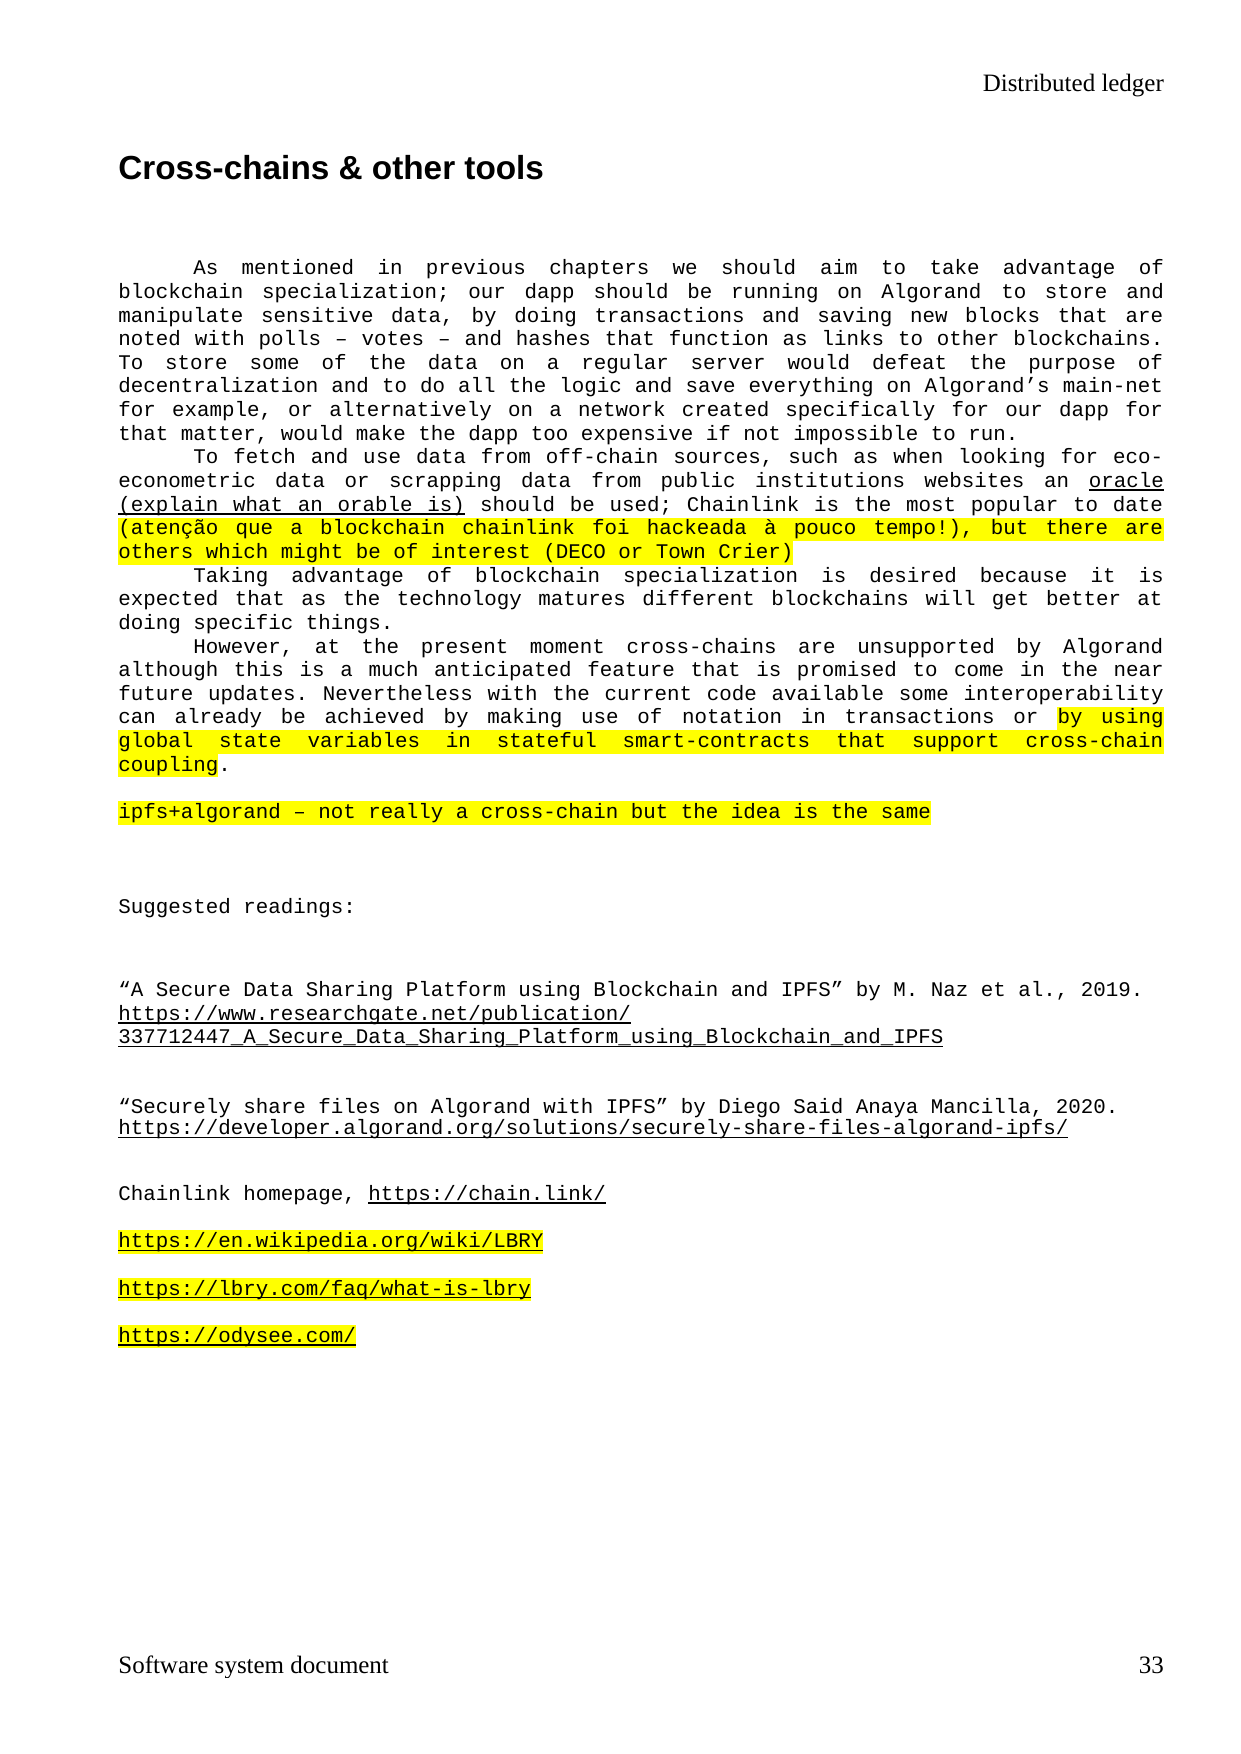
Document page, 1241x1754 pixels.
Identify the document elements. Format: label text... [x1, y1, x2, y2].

text “Securely share files on Algorand with IPFS” by Diego Said Anaya Mancilla, 2020. [118, 1097, 1164, 1118]
subtitle Cross-chains & other tools [118, 148, 1164, 186]
text “A Secure Data Sharing Platform using Blockchain and IPFS” by M. Naz et al., 2019. [118, 979, 1164, 1003]
text Suggested readings: [118, 896, 1164, 919]
text https://lbry.com/faq/what-is-lbry [118, 1277, 1164, 1301]
text Chainlink homepage, https://chain.link/ [118, 1183, 1164, 1207]
text To fetch and use data from off-chain sources, such as when looking for eco-econometric data or scrapping data from public institutions websites an oracle (explain what an orable is) should be used; Chainlink is the most popular to date (atenção que a blockchain chainlink foi hackeada à pouco tempo!), but there are others which might be of interest (DECO or Town Crier) [118, 446, 1164, 565]
text https://developer.algorand.org/solutions/securely-share-files-algorand-ipfs/ [118, 1118, 1164, 1139]
text https://www.researchgate.net/publication/337712447_A_Secure_Data_Sharing_Platform_using_Blockchain_and_IPFS [118, 1003, 1164, 1050]
text https://en.wikipedia.org/wiki/LBRY [118, 1230, 1164, 1254]
text However, at the present moment cross-chains are unsupported by Algorand although this is a much anticipated feature that is promised to come in the near future updates. Nevertheless with the current code available some interoperability can already be achieved by making use of notation in transactions or by using global state variables in stateful smart-contracts that support cross-chain coupling. [118, 636, 1164, 777]
text https://odysee.com/ [118, 1325, 1164, 1348]
text ipfs+algorand – not really a cross-chain but the idea is the same [118, 801, 1164, 825]
text As mentioned in previous chapters we should aim to take advantage of blockchain specialization; our dapp should be running on Algorand to store and manipulate sensitive data, by doing transactions and saving new blocks that are noted with polls – votes – and hashes that function as links to other blockchains. To store some of the data on a regular server would defeat the purpose of decentralization and to do all the logic and save everything on Algorand’s main-net for example, or alternatively on a network created specifically for our dapp for that matter, would make the dapp too expensive if not impossible to run. [118, 257, 1164, 446]
text Taking advantage of blockchain specialization is desired because it is expected that as the technology matures different blockchains will get better at doing specific things. [118, 565, 1164, 636]
